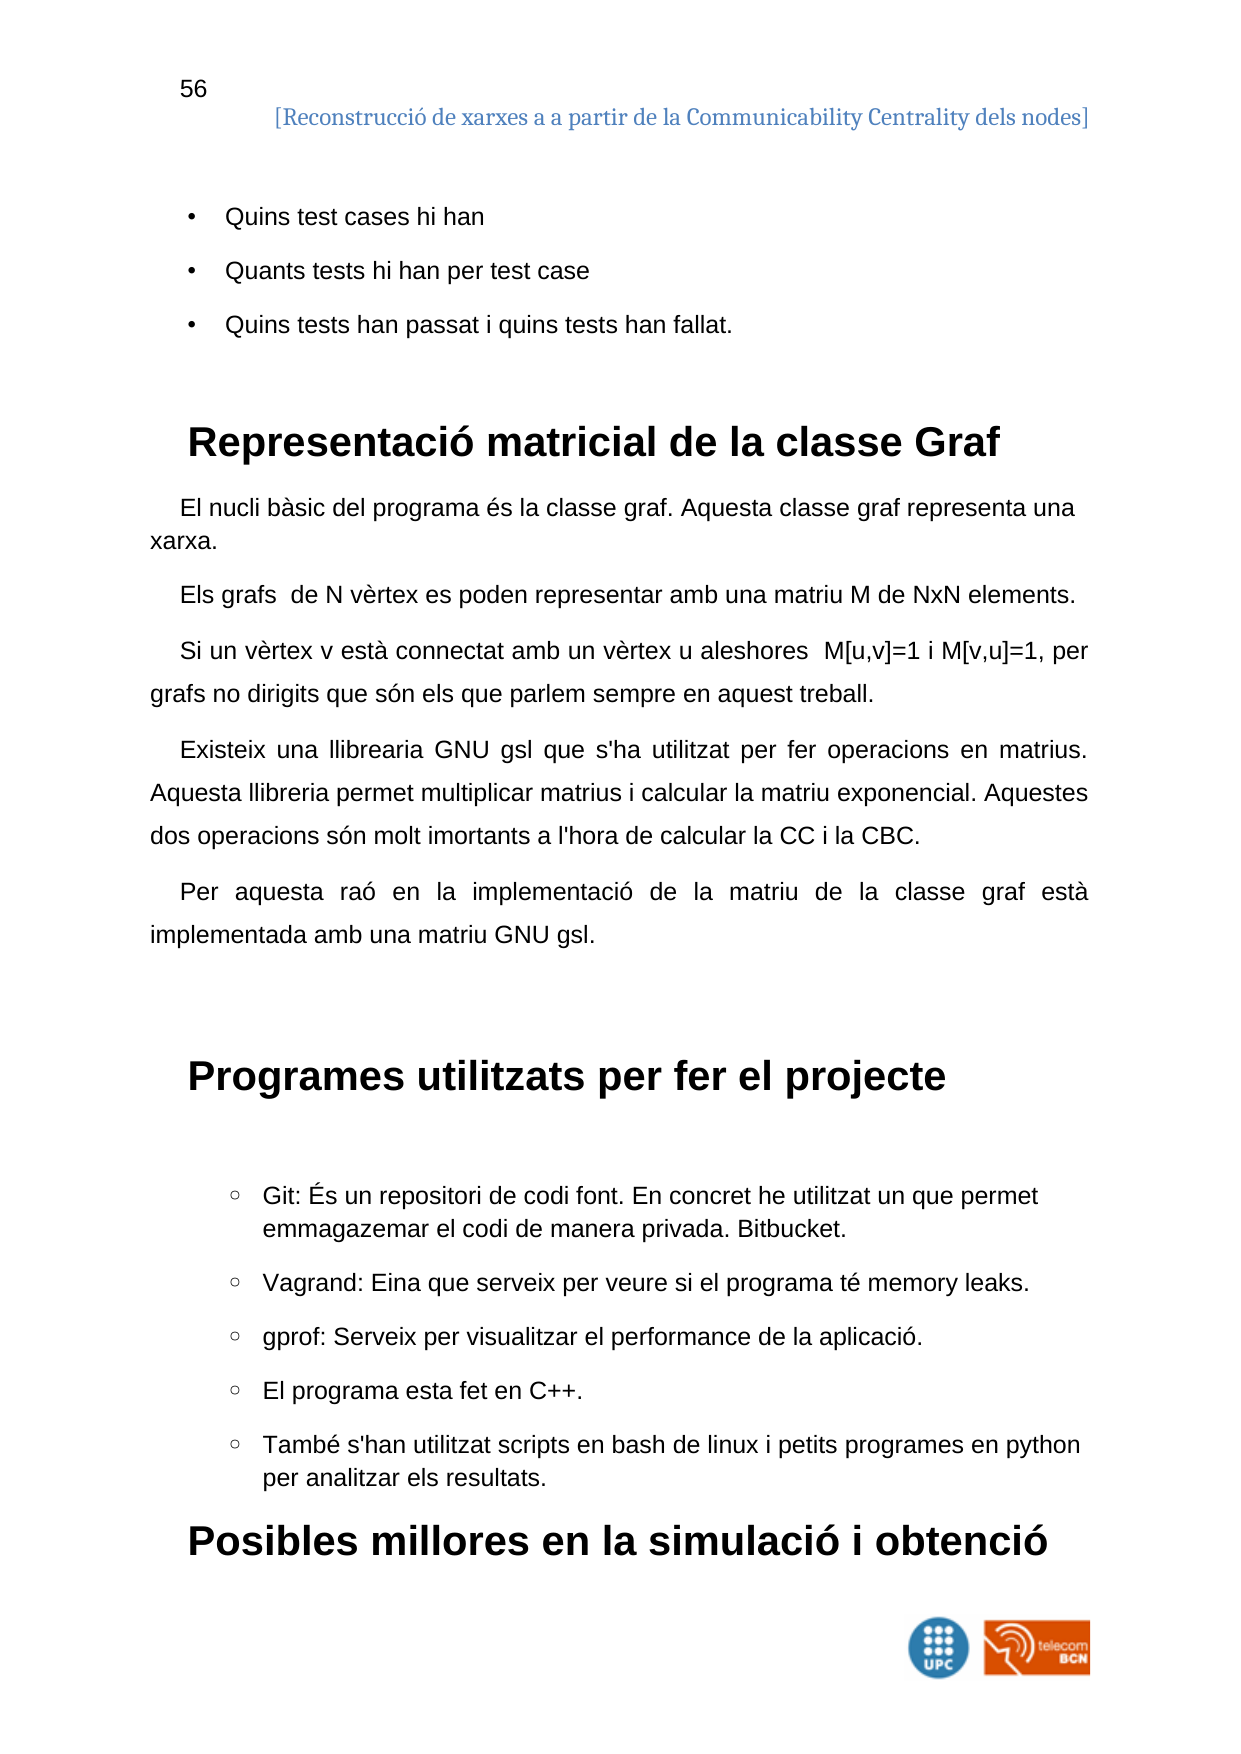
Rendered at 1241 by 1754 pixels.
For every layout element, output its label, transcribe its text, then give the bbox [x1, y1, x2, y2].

text El nucli bàsic del programa és la classe graf. Aquesta classe graf representa una xarxa. [150, 493, 1090, 555]
subtitle Posibles millores en la simulació i obtenció [187, 1517, 1090, 1565]
list Vagrand: Eina que serveix per veure si el programa té memory leaks. [225, 1268, 1090, 1297]
text Existeix una llibrearia GNU gsl que s'ha utilitzat per fer operacions en matrius. Aquesta llibreria permet multiplicar matrius i calcular la matriu exponencial. Aquestes dos operacions són molt imortants a l'hora de calcular la CC i la CBC. [150, 734, 1090, 849]
subtitle Programes utilitzats per fer el projecte [187, 1051, 1090, 1099]
text Si un vèrtex v està connectat amb un vèrtex u aleshores M[u,v]=1 i M[v,u]=1, per grafs no dirigits que són els que parlem sempre en aquest treball. [150, 636, 1090, 708]
text Per aquesta raó en la implementació de la matriu de la classe graf està implementada amb una matriu GNU gsl. [150, 876, 1090, 948]
subtitle Representació matricial de la classe Graf [187, 417, 1090, 465]
list El programa esta fet en C++. [225, 1376, 1090, 1405]
list Quins tests han passat i quins tests han fallat. [187, 309, 1090, 338]
list Quants tests hi han per test case [187, 256, 1090, 284]
list Git: És un repositori de codi font. En concret he utilitzat un que permet emmagazemar el codi de manera privada. Bitbucket. [225, 1181, 1090, 1243]
list També s'han utilitzat scripts en bash de linux i petits programes en python per analitzar els resultats. [225, 1430, 1090, 1492]
picture [904, 1614, 1091, 1681]
list gprof: Serveix per visualitzar el performance de la aplicació. [225, 1322, 1090, 1351]
text Els grafs de N vèrtex es poden representar amb una matriu M de NxN elements. [150, 580, 1090, 609]
list Quins test cases hi han [187, 202, 1090, 231]
